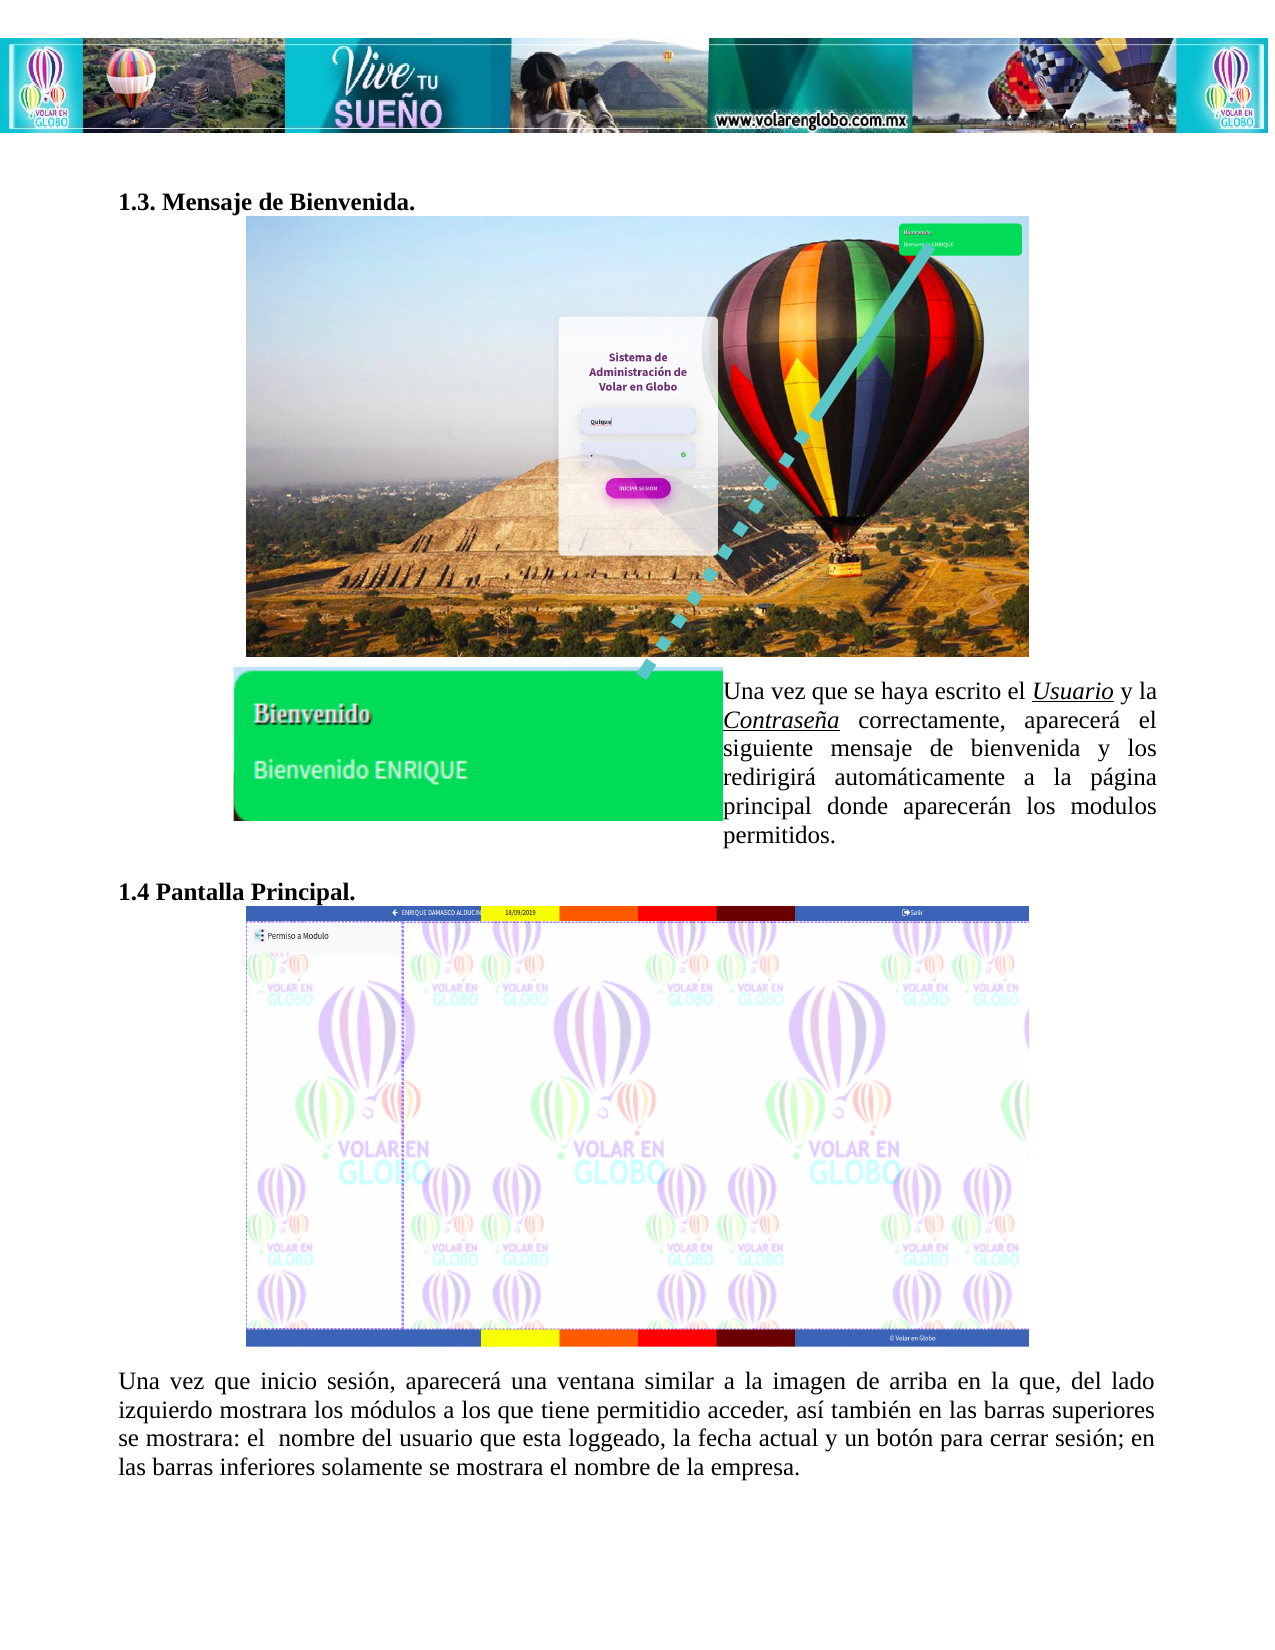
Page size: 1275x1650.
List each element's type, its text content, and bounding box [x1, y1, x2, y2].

picture [233, 667, 723, 821]
picture [0, 38, 1268, 133]
picture [246, 906, 1029, 1347]
text Una vez que inicio sesión, aparecerá una ventana similar a la imagen de arriba en la que, del lado izquierdo mostrara los módulos a los que tiene permitidio acceder, así también en las barras superiores se mostrara: el nombre del usuario que esta loggeado, la fecha actual y un botón para cerrar sesión; en las barras inferiores solamente se mostrara el nombre de la empresa. [118, 1366, 1157, 1481]
text 1.4 Pantalla Principal. [118, 877, 1157, 906]
text 1.3. Mensaje de Bienvenida. [118, 187, 1157, 216]
text Una vez que se haya escrito el Usuario y la Contraseña correctamente, aparecerá el siguiente mensaje de bienvenida y los redirigirá automáticamente a la página principal donde aparecerán los modulos permitidos. [118, 647, 1157, 848]
picture [246, 216, 1029, 657]
